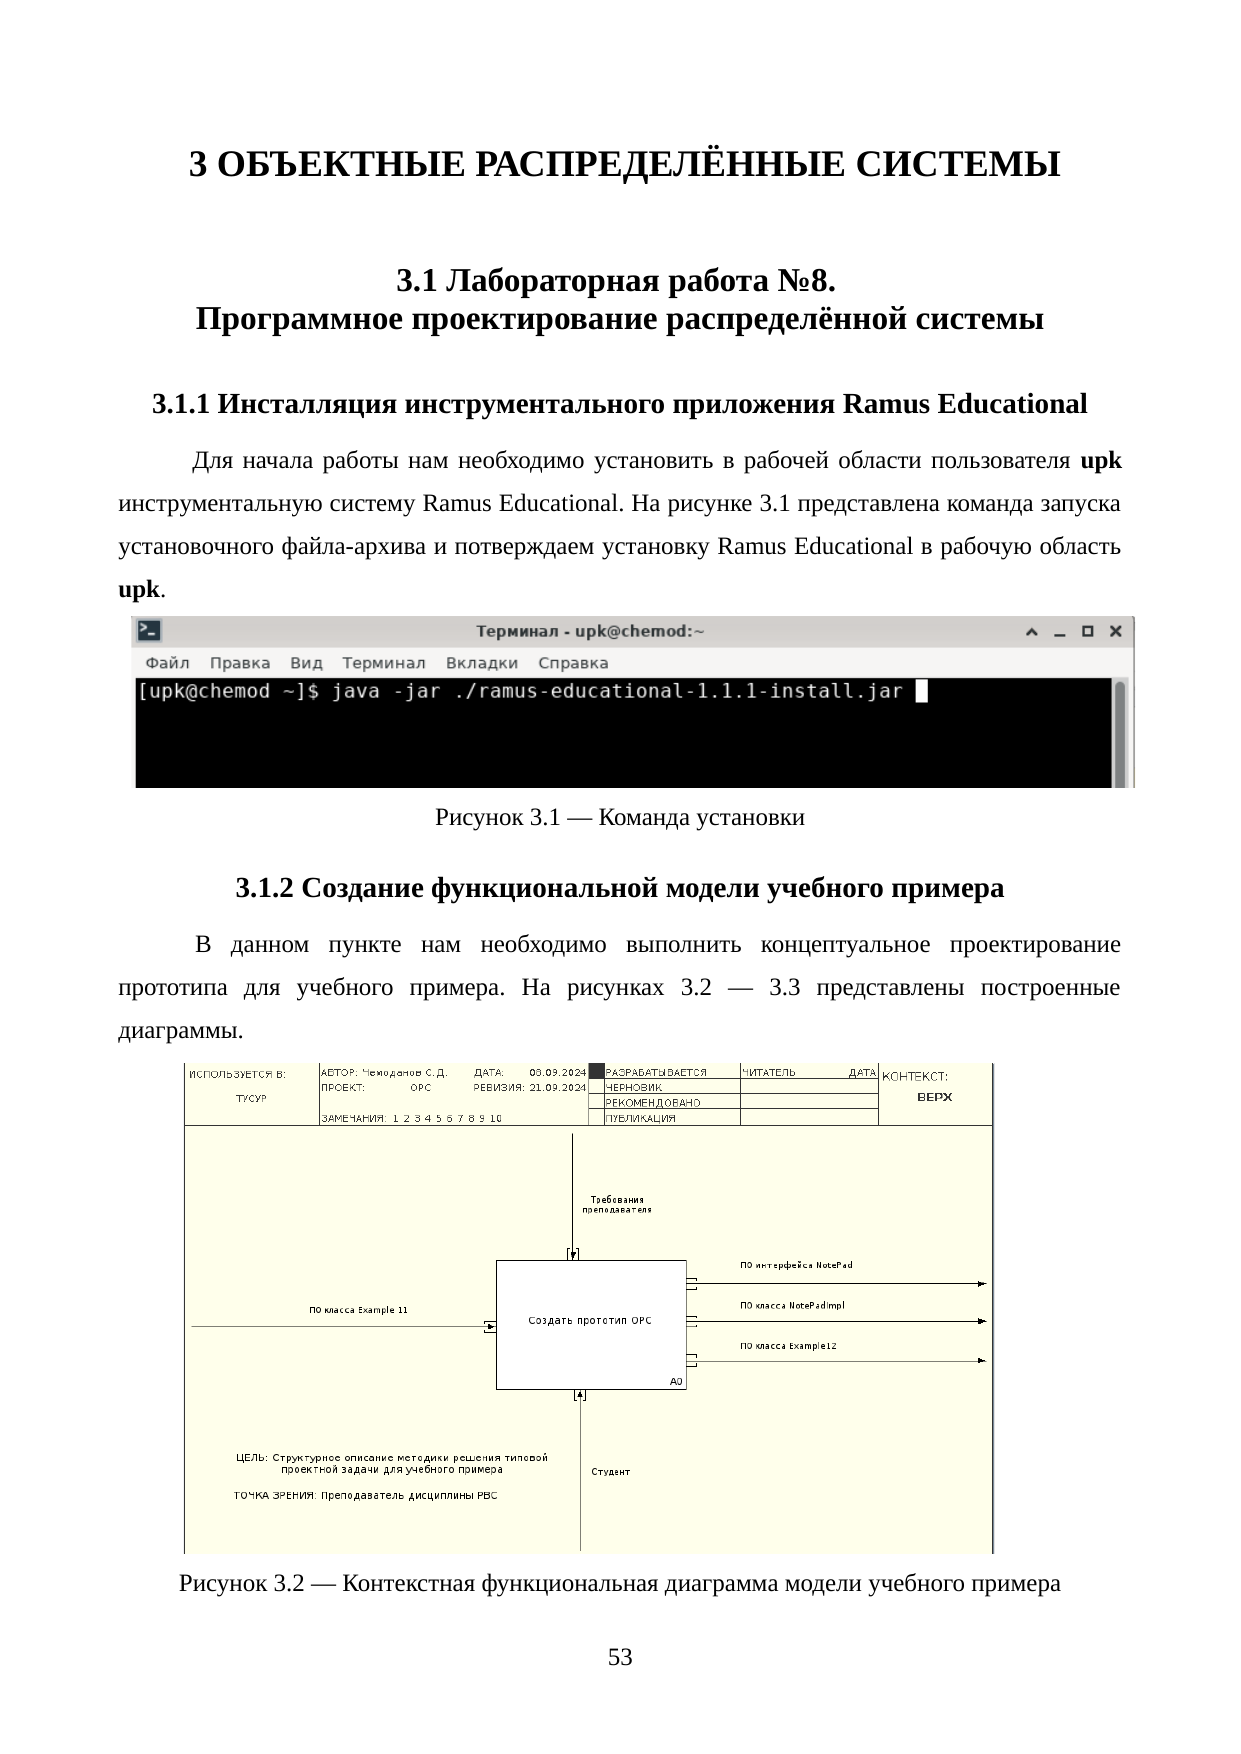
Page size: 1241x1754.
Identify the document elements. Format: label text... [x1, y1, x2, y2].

subtitle 3 ОБЪЕКТНЫЕ РАСПРЕДЕЛЁННЫЕ СИСТЕМЫ [118, 142, 1122, 185]
text Рисунок 3.1 — Команда установки [118, 618, 1122, 831]
subtitle 3.1 Лабораторная работа №8. Программное проектирование распределённой системы [118, 260, 1122, 337]
subtitle 3.1.2 Создание функциональной модели учебного примера [118, 870, 1122, 904]
text Рисунок 3.2 — Контекстная функциональная диаграмма модели учебного примера [118, 1058, 1122, 1597]
text В данном пункте нам необходимо выполнить концептуальное проектирование прототипа для учебного примера. На рисунках 3.2 — 3.3 представлены построенные диаграммы. [118, 929, 1122, 1044]
picture [131, 616, 1136, 788]
picture [183, 1063, 995, 1554]
text Для начала работы нам необходимо установить в рабочей области пользователя upk инструментальную систему Ramus Educational. На рисунке 3.1 представлена команда запуска установочного файла-архива и потверждаем установку Ramus Educational в рабочую область upk. [118, 445, 1122, 603]
subtitle 3.1.1 Инсталляция инструментального приложения Ramus Educational [118, 387, 1122, 420]
